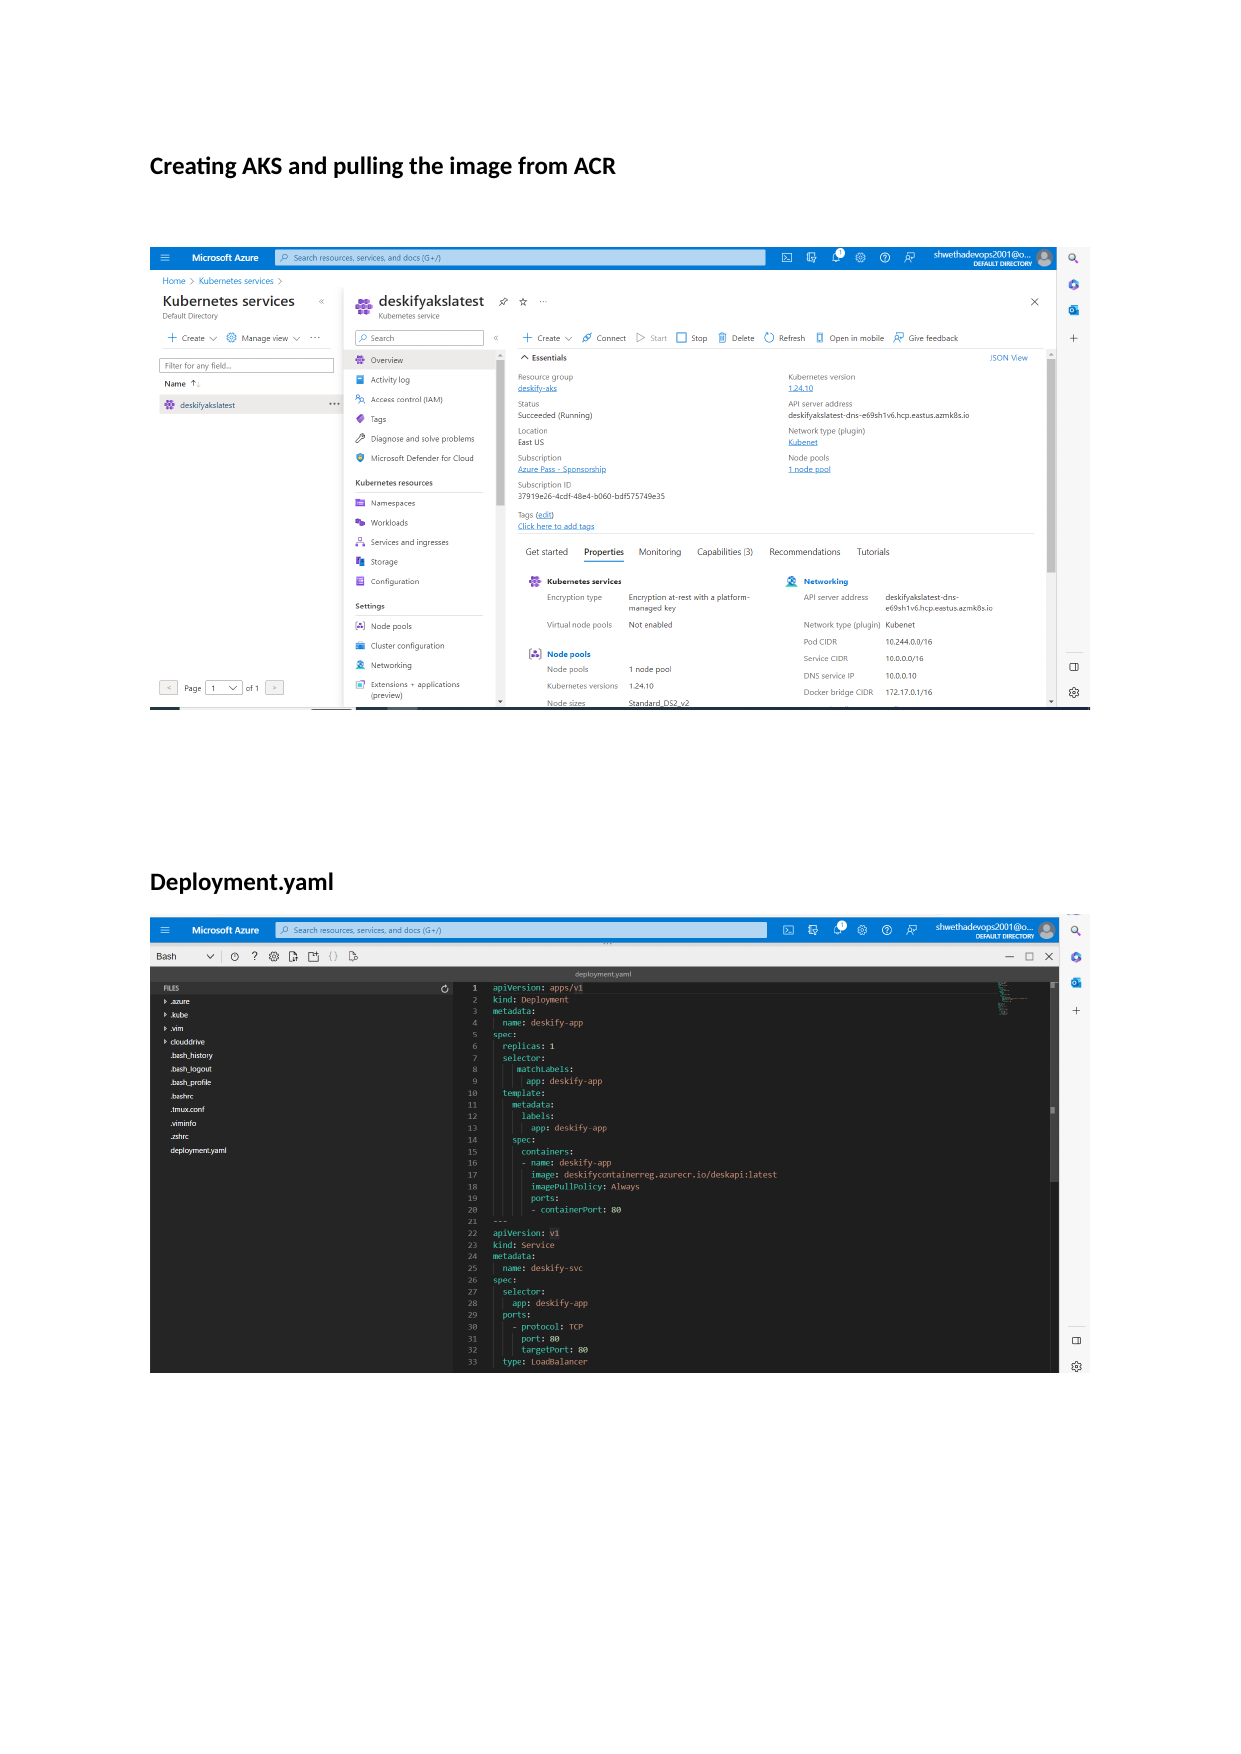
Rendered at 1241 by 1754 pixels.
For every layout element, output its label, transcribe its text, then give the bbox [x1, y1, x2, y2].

text Deployment.yaml [150, 866, 1090, 896]
text Creating AKS and pulling the image from ACR [150, 150, 1090, 181]
